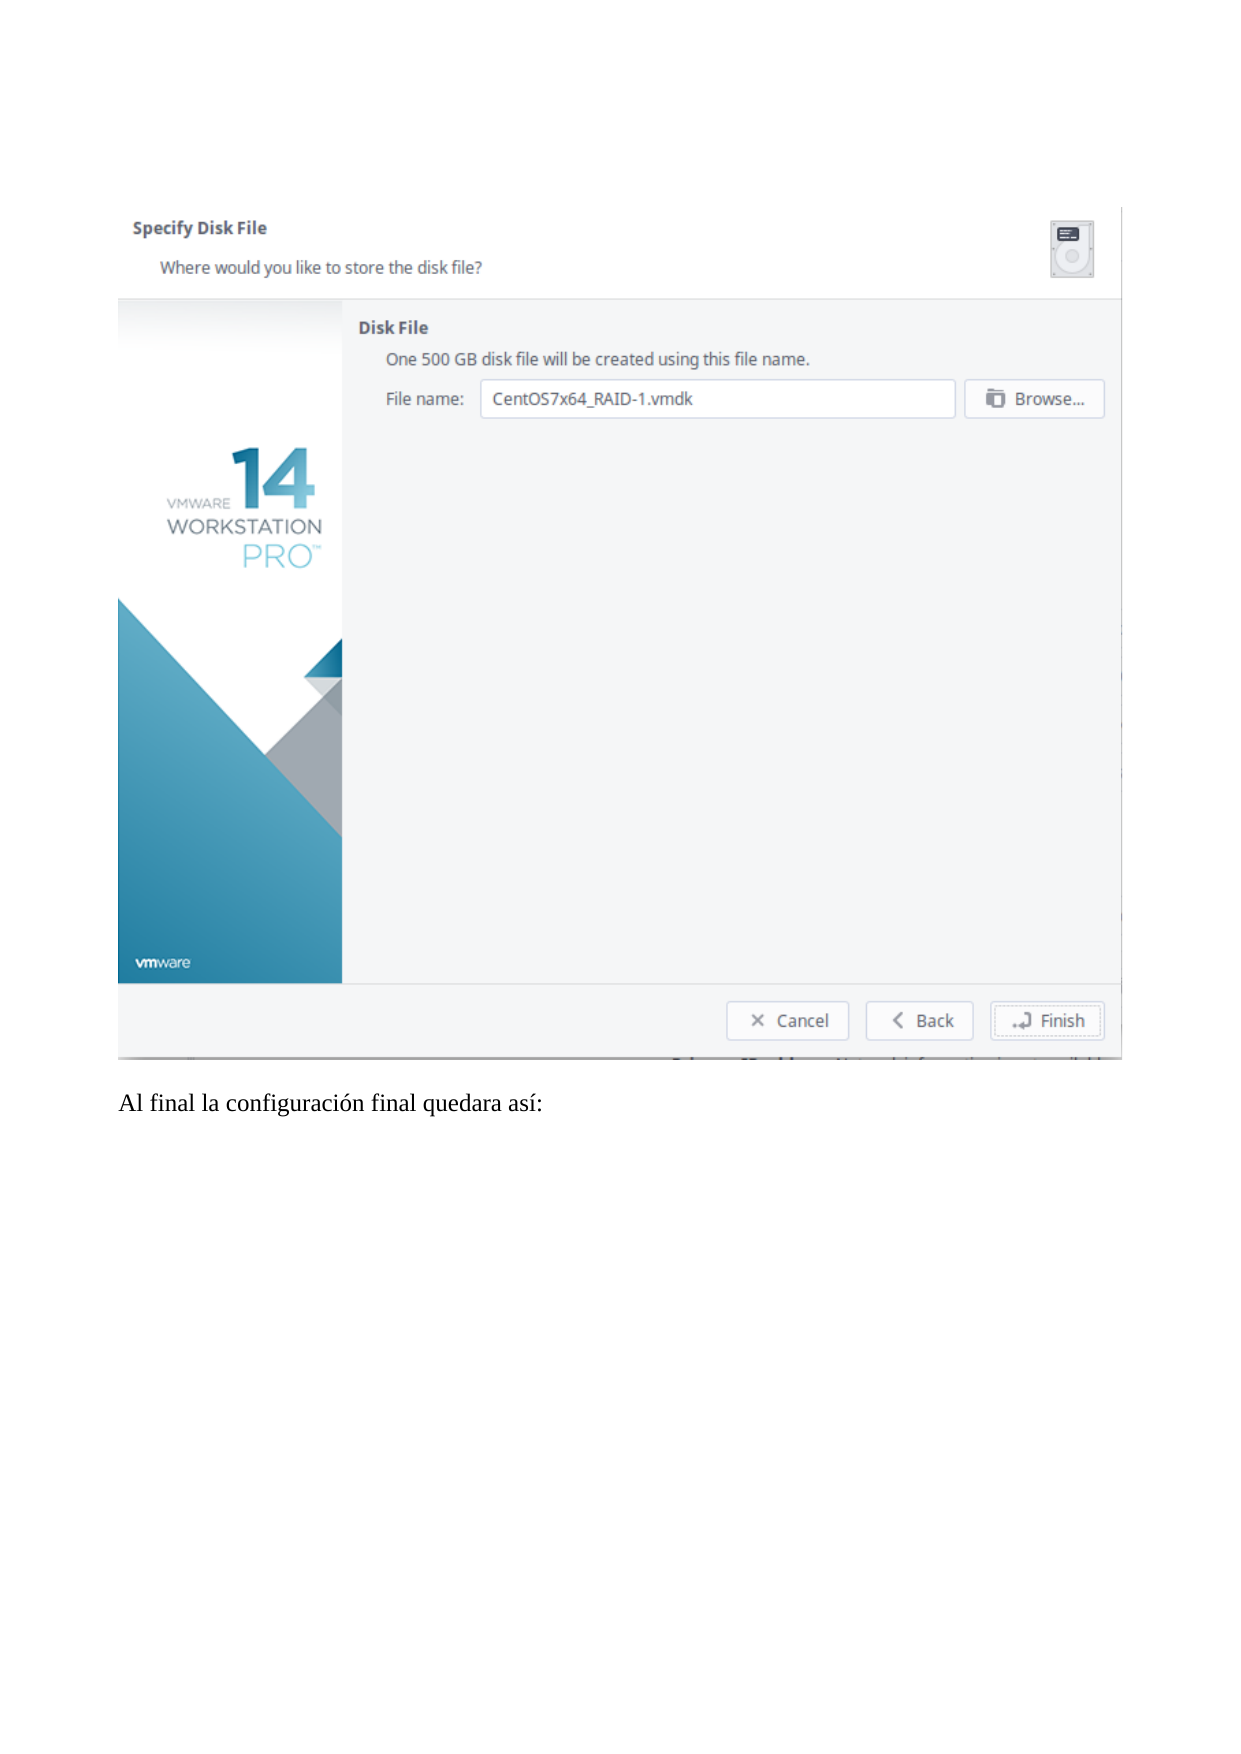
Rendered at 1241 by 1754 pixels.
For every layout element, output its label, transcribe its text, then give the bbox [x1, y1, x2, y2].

picture [118, 207, 1123, 1060]
text Al final la configuración final quedara así: [118, 1088, 1122, 1117]
